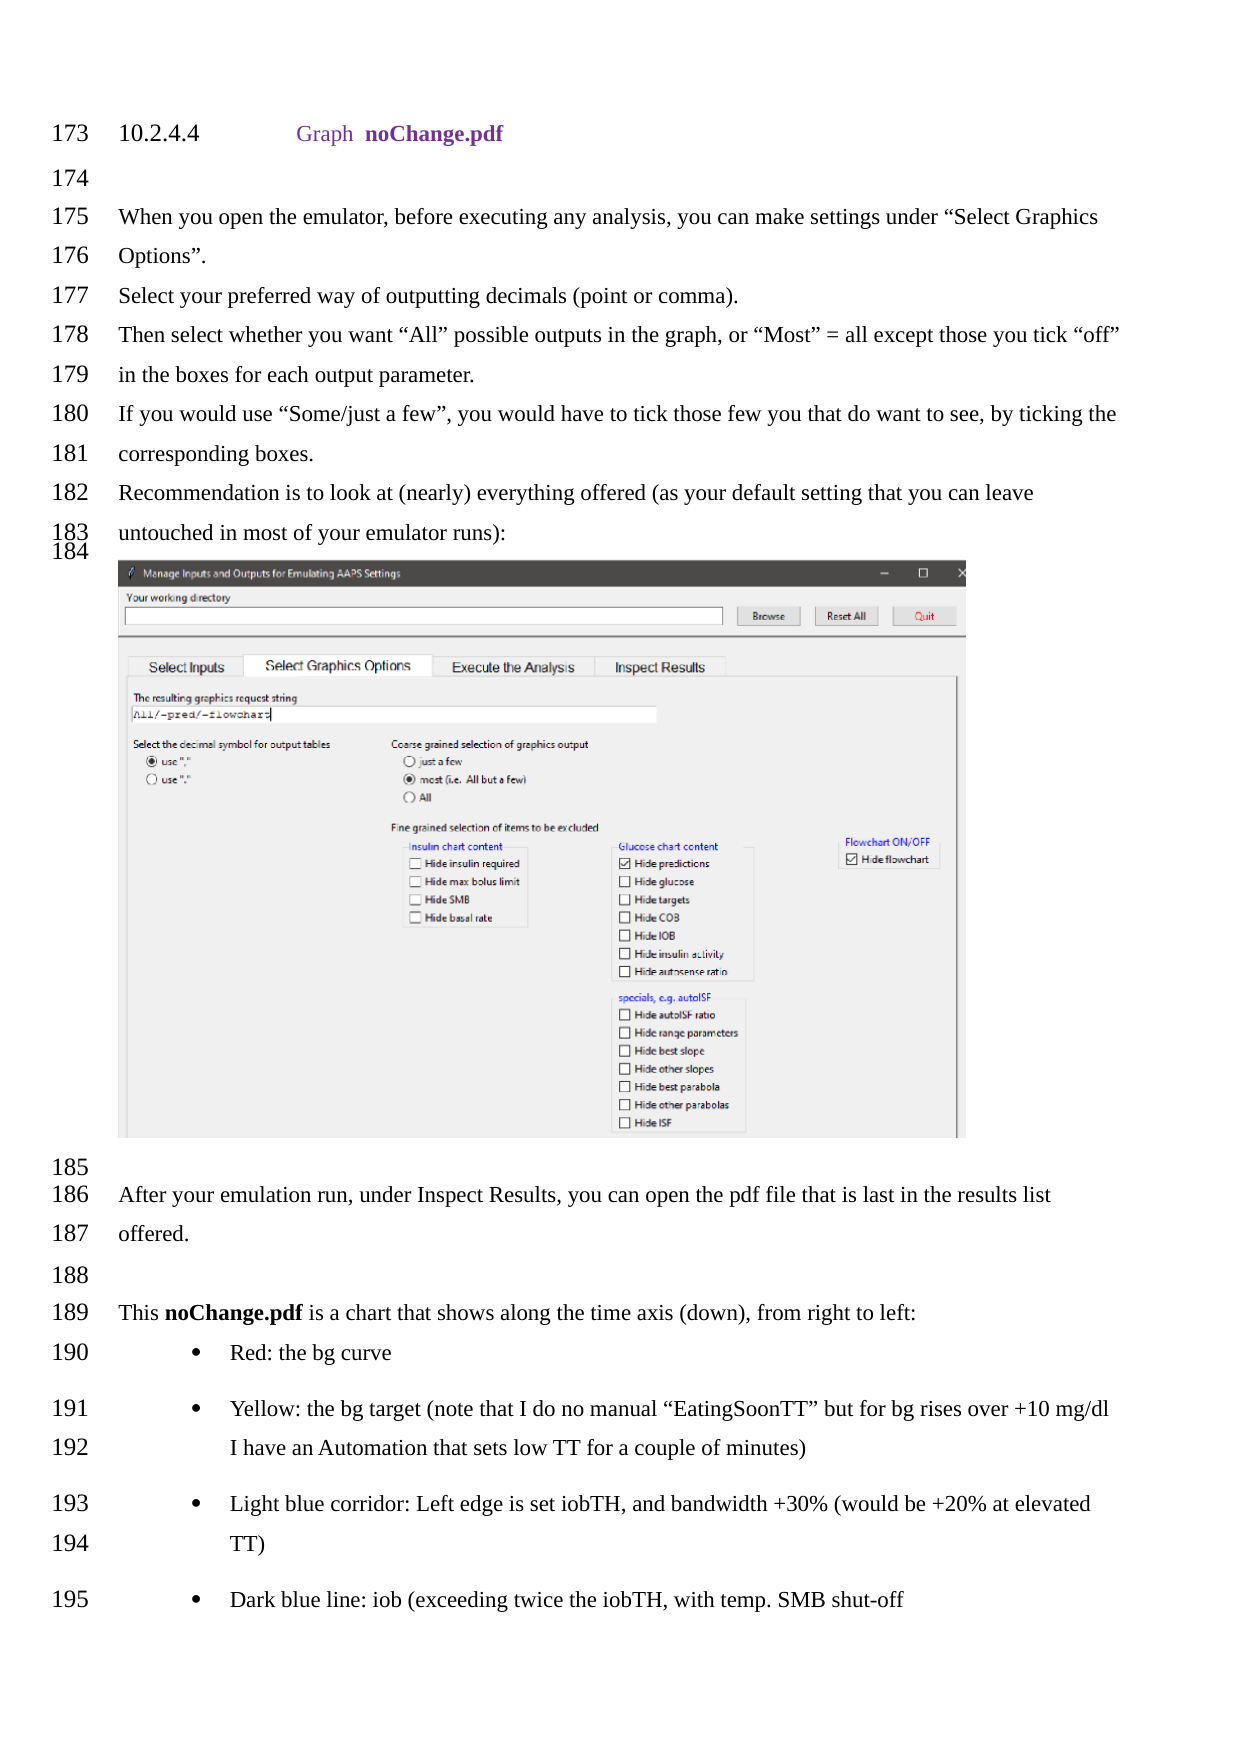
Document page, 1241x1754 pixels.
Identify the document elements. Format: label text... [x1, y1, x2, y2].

text After your emulation run, under Inspect Results, you can open the pdf file that is last in the results list offered. [118, 1181, 1122, 1247]
text Recommendation is to look at (nearly) everything offered (as your default setting that you can leave untouched in most of your emulator runs): [118, 479, 1122, 1138]
list Dark blue line: iob (exceeding twice the iobTH, with temp. SMB shut-off [192, 1586, 1122, 1612]
text Select your preferred way of outputting decimals (point or comma). [118, 282, 1122, 308]
list Light blue corridor: Left edge is set iobTH, and bandwidth +30% (would be +20% at elevated TT) [192, 1490, 1122, 1556]
text If you would use “Some/just a few”, you would have to tick those few you that do want to see, by ticking the corresponding boxes. [118, 400, 1122, 466]
list Yellow: the bg target (note that I do no manual “EatingSoonTT” but for bg rises over +10 mg/dl I have an Automation that sets low TT for a couple of minutes) [192, 1395, 1122, 1461]
text This noChange.pdf is a chart that shows along the time axis (down), from right to left: [118, 1299, 1122, 1326]
text When you open the emulator, before executing any analysis, you can make settings under “Select Graphics Options”. [118, 203, 1122, 269]
list Red: the bg curve [192, 1339, 1122, 1365]
list Graph noChange.pdf [118, 118, 1122, 147]
text Then select whether you want “All” possible outputs in the graph, or “Most” = all except those you tick “off” in the boxes for each output parameter. [118, 321, 1122, 387]
